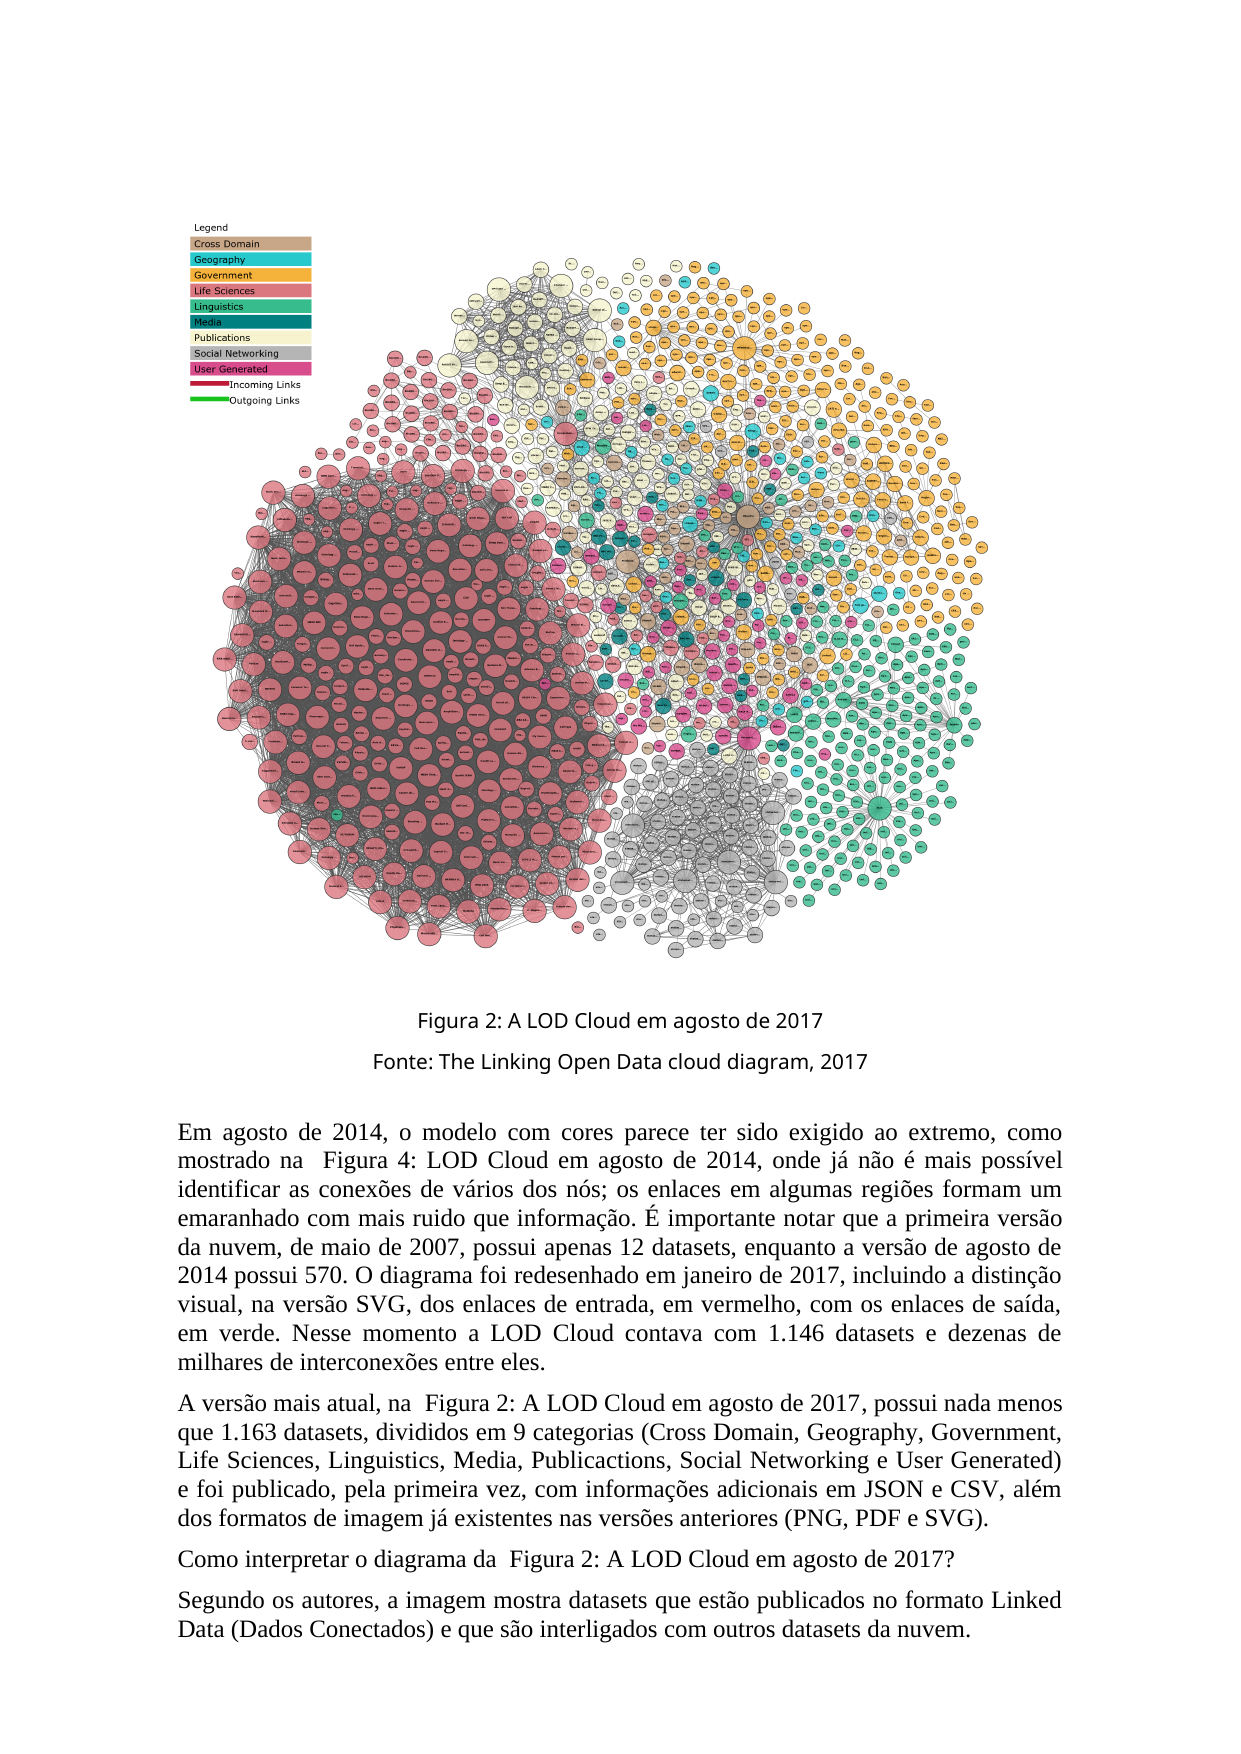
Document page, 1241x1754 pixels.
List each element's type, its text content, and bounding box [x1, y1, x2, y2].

text Fonte: The Linking Open Data cloud diagram, 2017 [177, 1047, 1063, 1076]
text Figura 2: A LOD Cloud em agosto de 2017 [177, 1001, 1063, 1035]
text A versão mais atual, na Figura 2: A LOD Cloud em agosto de 2017, possui nada menos que 1.163 datasets, divididos em 9 categorias (Cross Domain, Geography, Government, Life Sciences, Linguistics, Media, Publicactions, Social Networking e User Generated) e foi publicado, pela primeira vez, com informações adicionais em JSON e CSV, além dos formatos de imagem já existentes nas versões anteriores (PNG, PDF e SVG). [177, 1388, 1063, 1532]
picture [177, 219, 1063, 1001]
text Como interpretar o diagrama da Figura 2: A LOD Cloud em agosto de 2017? [177, 1544, 1063, 1573]
text Segundo os autores, a imagem mostra datasets que estão publicados no formato Linked Data (Dados Conectados) e que são interligados com outros datasets da nuvem. [177, 1586, 1063, 1643]
text Em agosto de 2014, o modelo com cores parece ter sido exigido ao extremo, como mostrado na Figura 4: LOD Cloud em agosto de 2014, onde já não é mais possível identificar as conexões de vários dos nós; os enlaces em algumas regiões formam um emaranhado com mais ruido que informação. É importante notar que a primeira versão da nuvem, de maio de 2007, possui apenas 12 datasets, enquanto a versão de agosto de 2014 possui 570. O diagrama foi redesenhado em janeiro de 2017, incluindo a distinção visual, na versão SVG, dos enlaces de entrada, em vermelho, com os enlaces de saída, em verde. Nesse momento a LOD Cloud contava com 1.146 datasets e dezenas de milhares de interconexões entre eles. [177, 1117, 1063, 1376]
